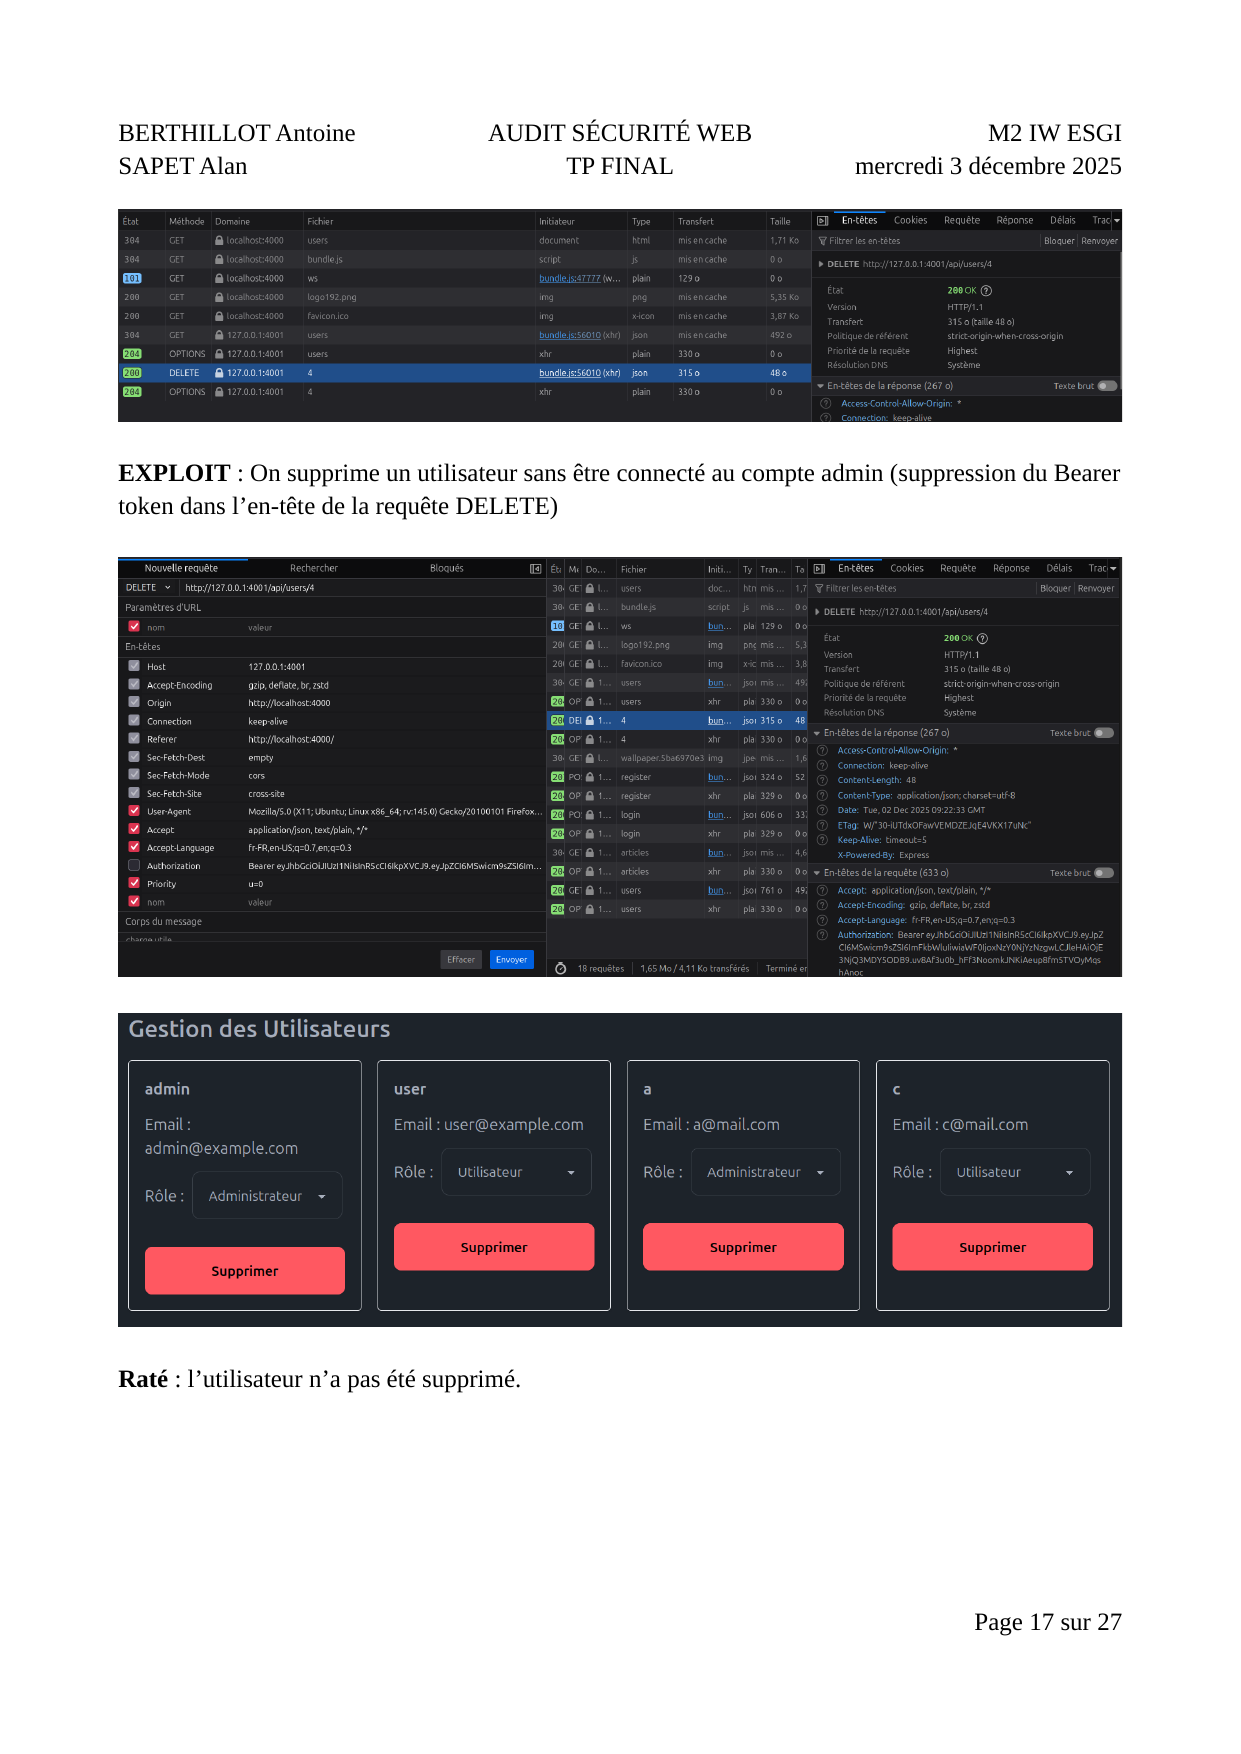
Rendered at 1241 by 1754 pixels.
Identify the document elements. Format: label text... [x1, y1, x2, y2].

picture [118, 557, 1123, 977]
picture [118, 209, 1123, 422]
text Raté : l’utilisateur n’a pas été supprimé. [118, 1364, 1122, 1393]
picture [118, 1013, 1123, 1327]
text EXPLOIT : On supprime un utilisateur sans être connecté au compte admin (suppression du Bearer token dans l’en-tête de la requête DELETE) [118, 458, 1122, 520]
